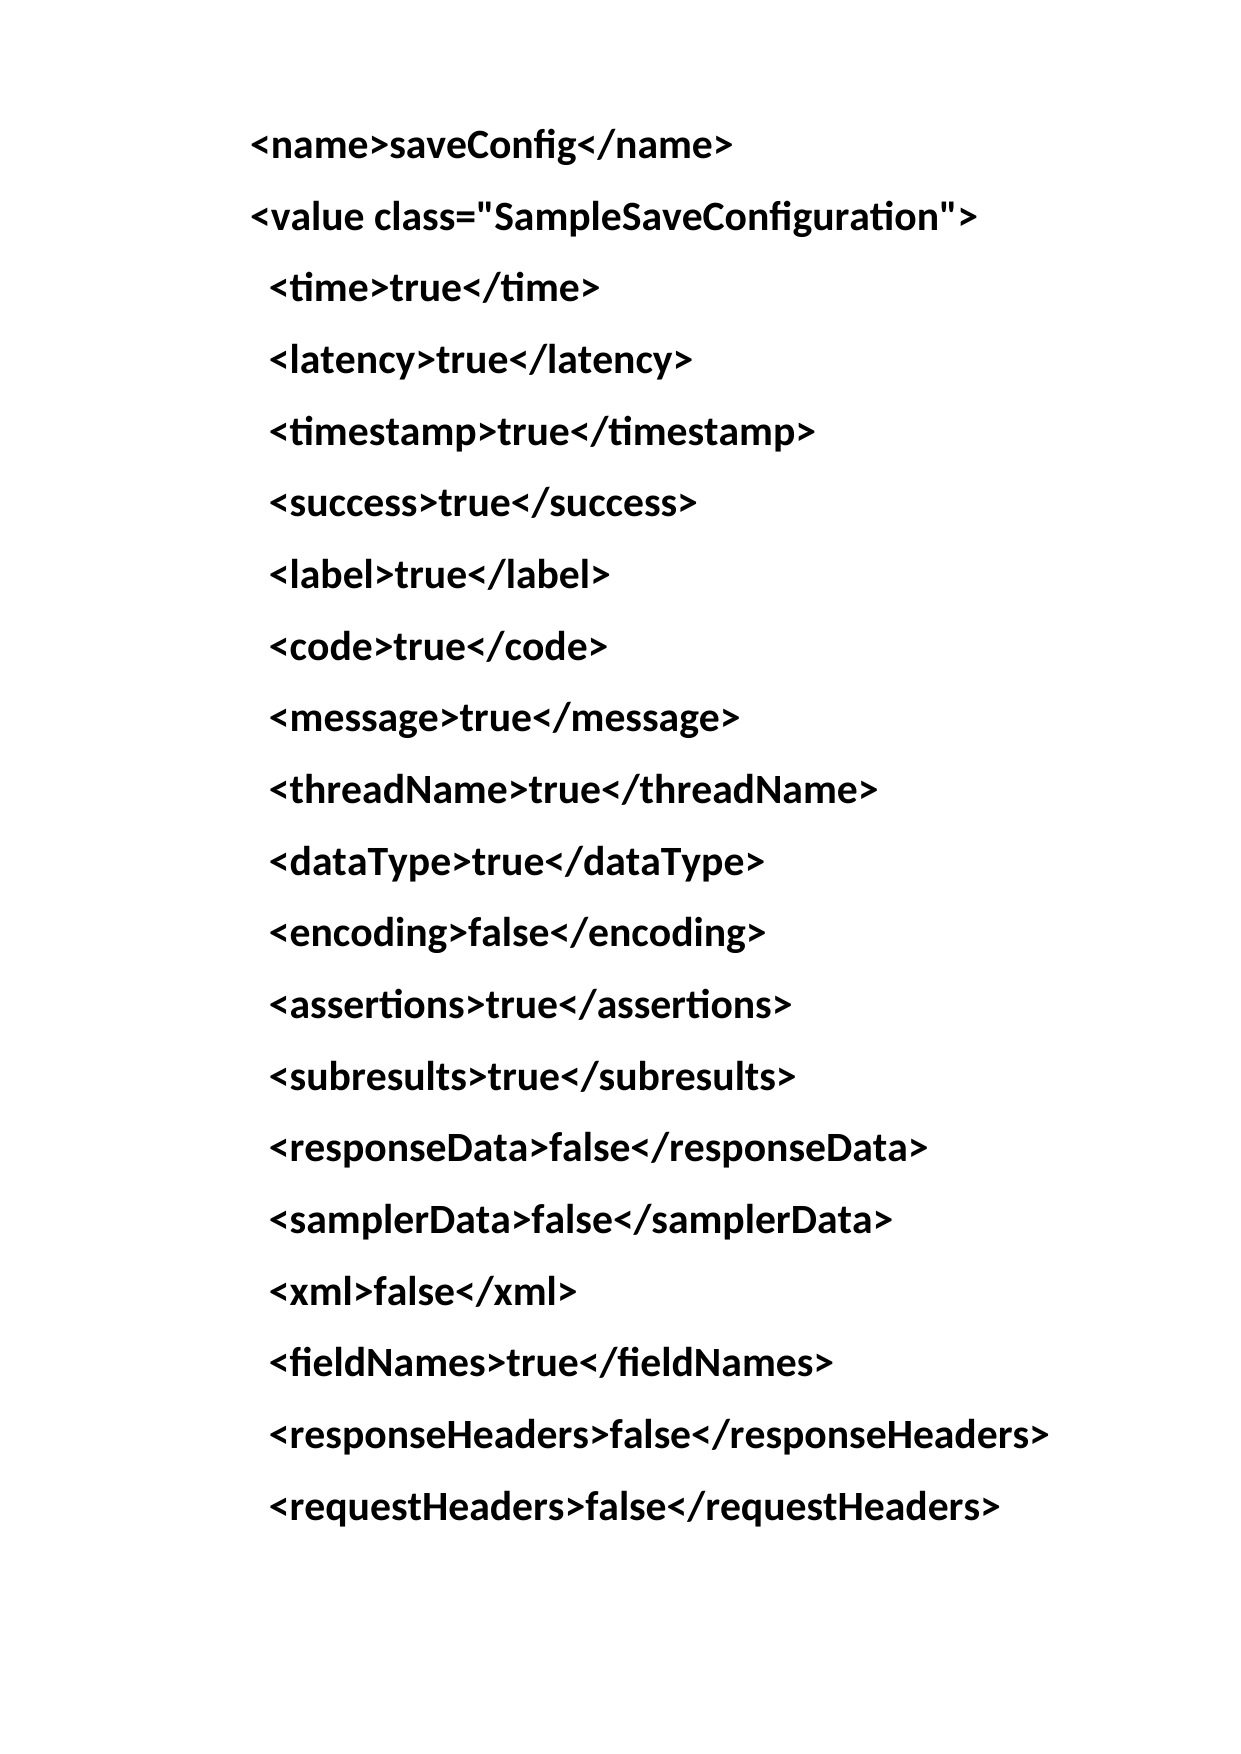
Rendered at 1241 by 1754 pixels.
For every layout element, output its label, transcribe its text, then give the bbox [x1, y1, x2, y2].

text <code>true</code> [118, 620, 1122, 671]
text <xml>false</xml> [118, 1265, 1122, 1316]
text <timestamp>true</timestamp> [118, 405, 1122, 456]
text [118, 1551, 1122, 1602]
text <encoding>false</encoding> [118, 906, 1122, 957]
text <assertions>true</assertions> [118, 978, 1122, 1029]
text <message>true</message> [118, 691, 1122, 742]
text <fieldNames>true</fieldNames> [118, 1336, 1122, 1387]
text <requestHeaders>false</requestHeaders> [118, 1480, 1122, 1531]
text <success>true</success> [118, 476, 1122, 527]
text <samplerData>false</samplerData> [118, 1193, 1122, 1244]
text <latency>true</latency> [118, 333, 1122, 384]
text <responseData>false</responseData> [118, 1121, 1122, 1172]
text <subresults>true</subresults> [118, 1050, 1122, 1101]
text <name>saveConfig</name> [118, 118, 1122, 169]
text <responseHeaders>false</responseHeaders> [118, 1408, 1122, 1459]
text <label>true</label> [118, 548, 1122, 599]
text <threadName>true</threadName> [118, 763, 1122, 814]
text <dataType>true</dataType> [118, 835, 1122, 886]
text <time>true</time> [118, 261, 1122, 312]
text <value class="SampleSaveConfiguration"> [118, 190, 1122, 241]
